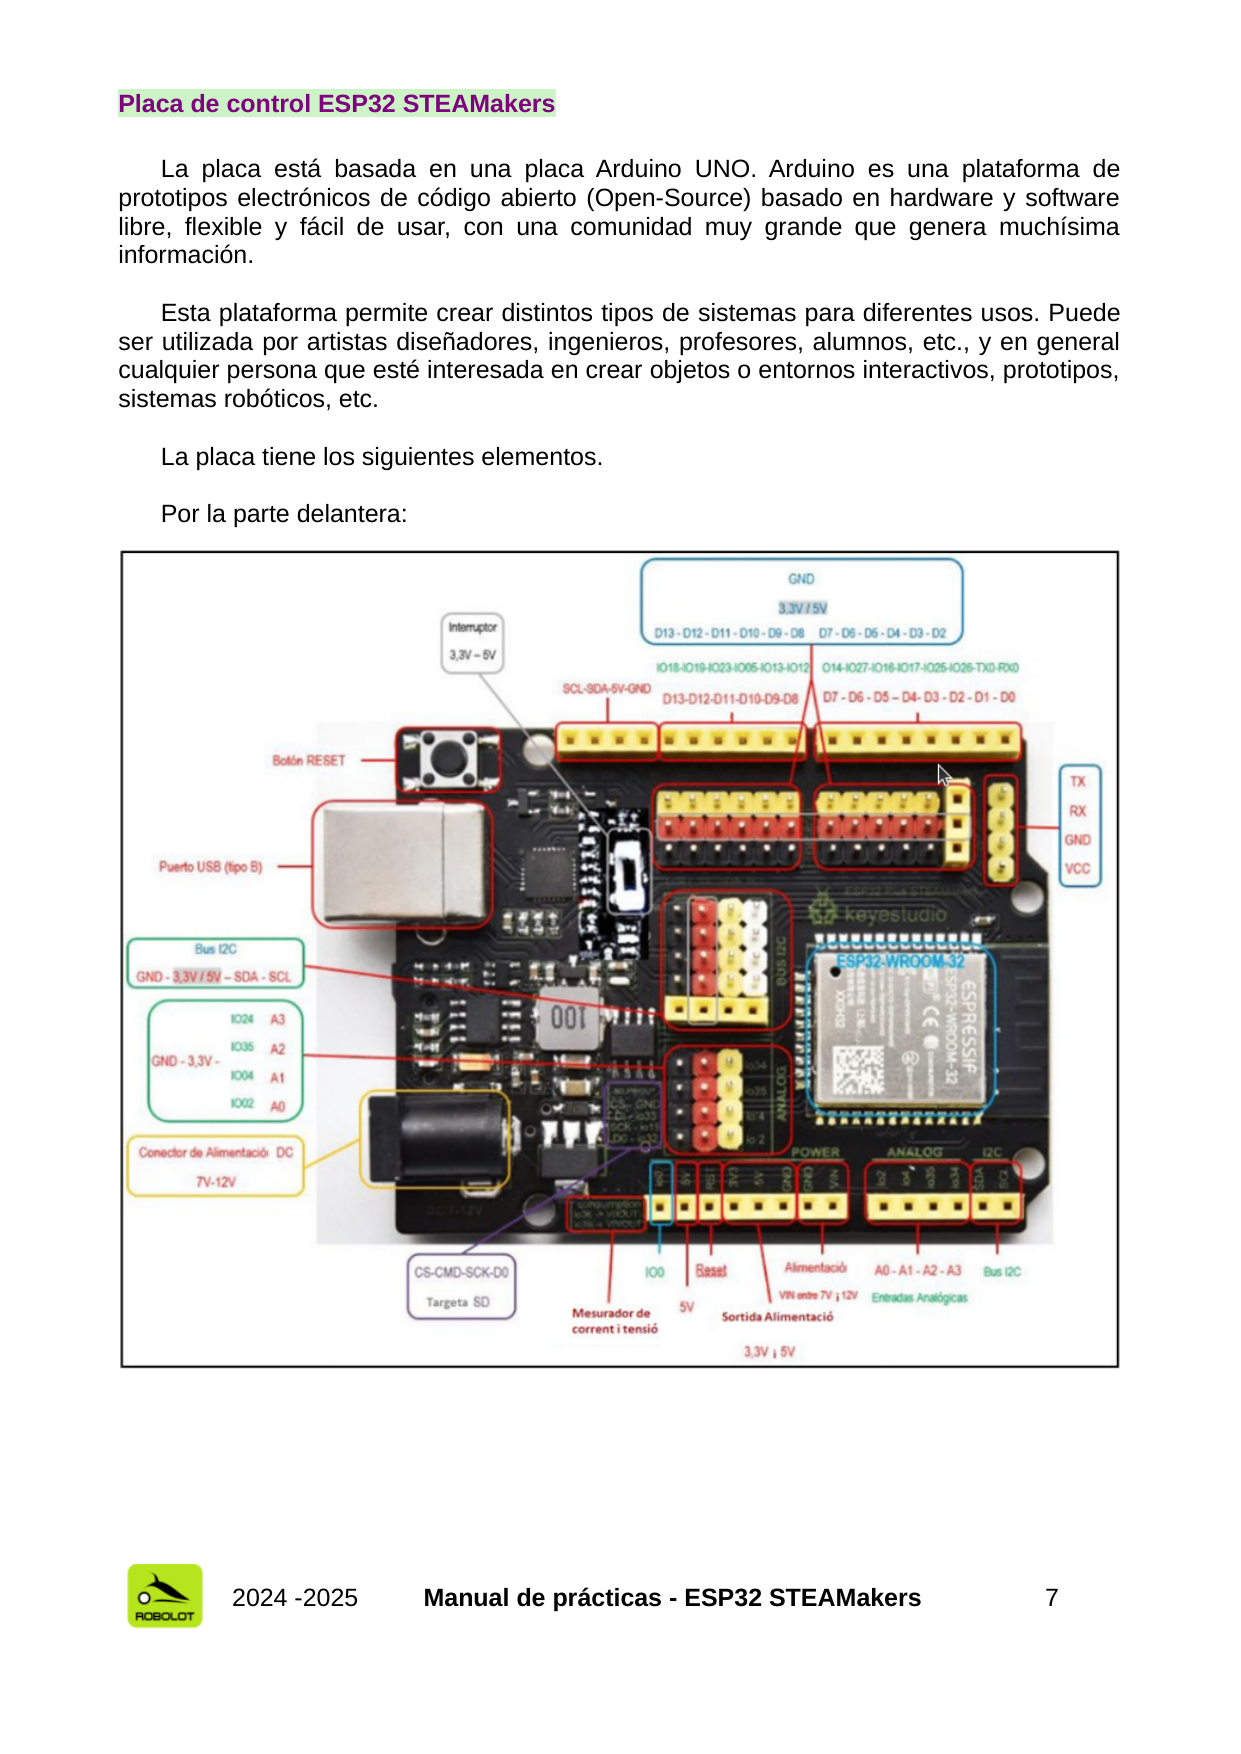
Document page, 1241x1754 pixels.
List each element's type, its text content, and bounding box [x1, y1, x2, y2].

picture [126, 1563, 205, 1631]
text La placa está basada en una placa Arduino UNO. Arduino es una plataforma de prototipos electrónicos de código abierto (Open-Source) basado en hardware y software libre, flexible y fácil de usar, con una comunidad muy grande que genera muchísima información. [118, 154, 1122, 269]
text Esta plataforma permite crear distintos tipos de sistemas para diferentes usos. Puede ser utilizada por artistas diseñadores, ingenieros, profesores, alumnos, etc., y en general cualquier persona que esté interesada en crear objetos o entornos interactivos, prototipos, sistemas robóticos, etc. [118, 298, 1122, 413]
picture [118, 546, 1123, 1373]
text Por la parte delantera: [118, 499, 1122, 528]
subtitle Placa de control ESP32 STEAMakers [118, 88, 1122, 117]
text La placa tiene los siguientes elementos. [118, 442, 1122, 470]
